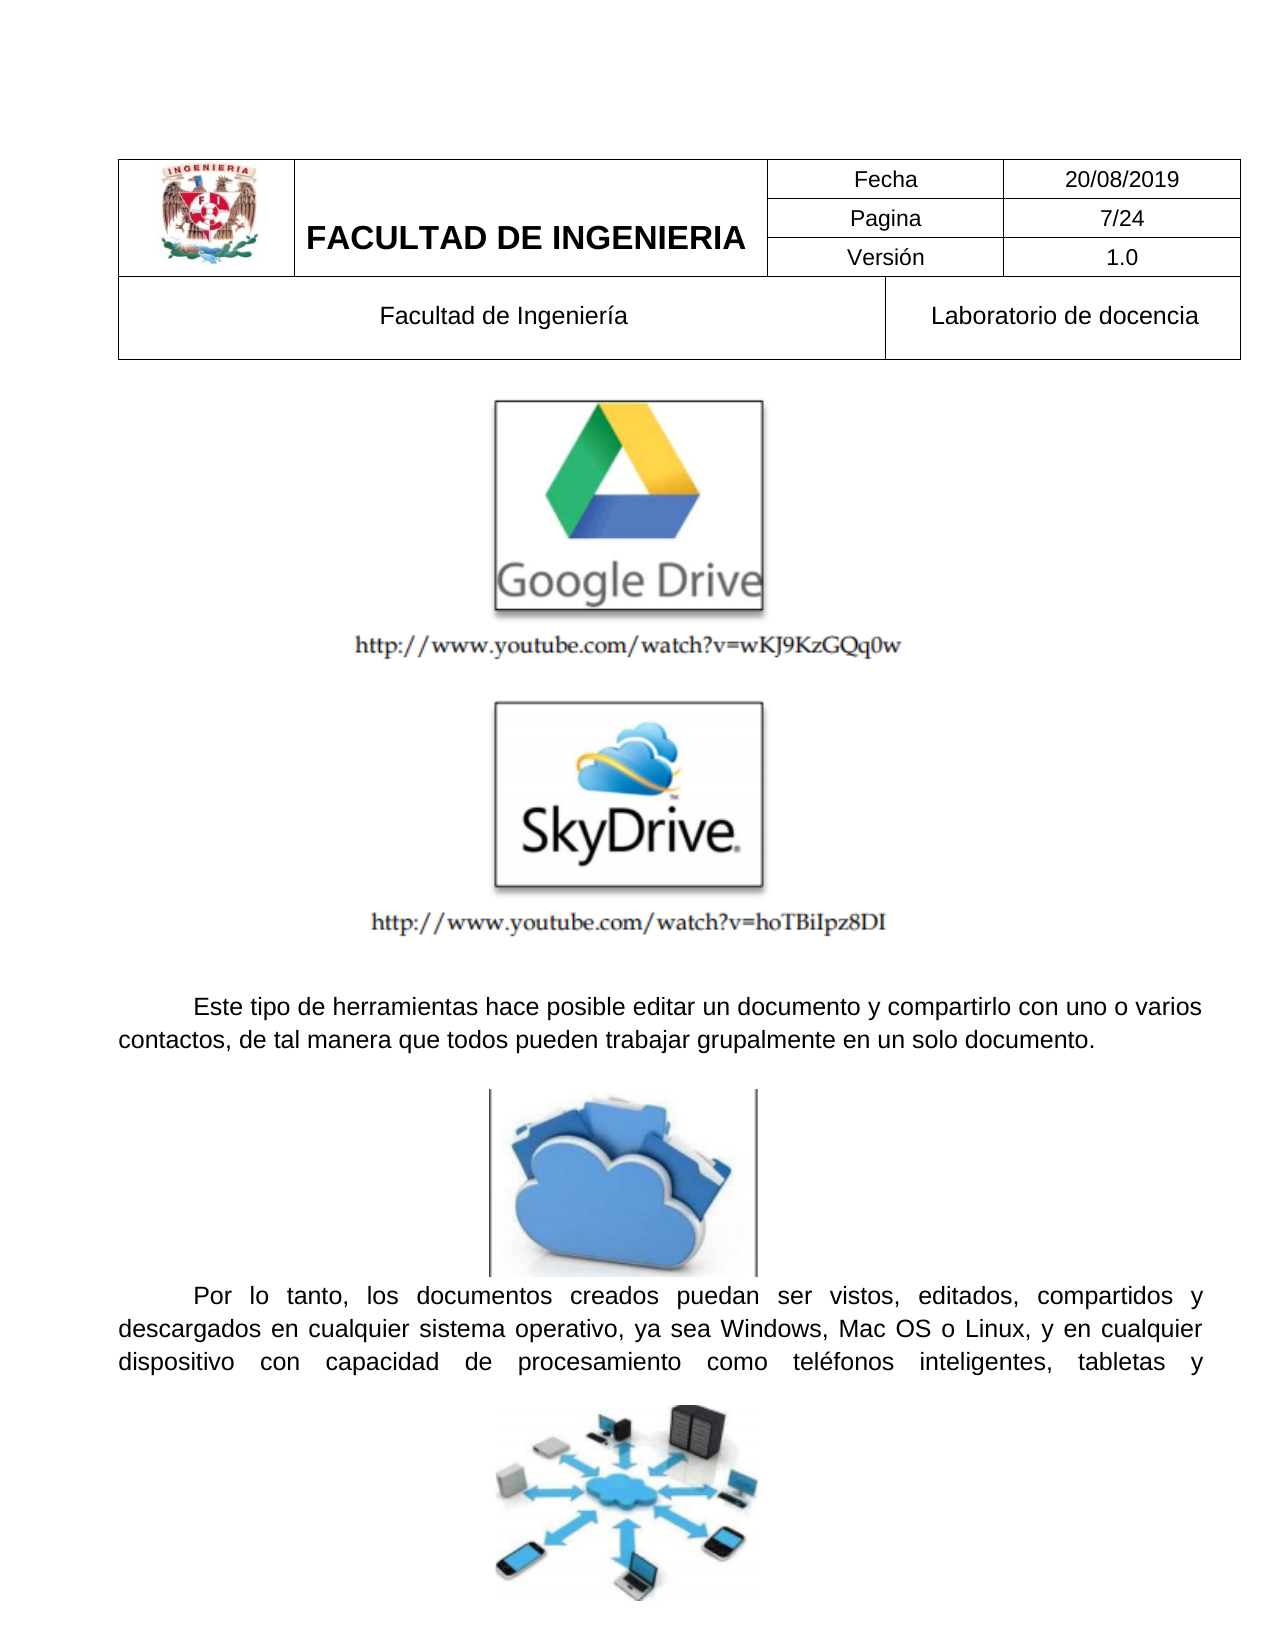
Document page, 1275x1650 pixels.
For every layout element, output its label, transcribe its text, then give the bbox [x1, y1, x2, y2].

table_cell 1.0 [1004, 238, 1240, 276]
text Por lo tanto, los documentos creados puedan ser vistos, editados, compartidos y descargados en cualquier sistema operativo, ya sea Windows, Mac OS o Linux, y en cualquier dispositivo con capacidad de procesamiento como teléfonos inteligentes, tabletas y [118, 1091, 1205, 1376]
table_cell 7/24 [1004, 199, 1240, 237]
table_cell Facultad de Ingeniería [119, 277, 885, 358]
text Este tipo de herramientas hace posible editar un documento y compartirlo con uno o varios contactos, de tal manera que todos pueden trabajar grupalmente en un solo documento. [118, 992, 1205, 1054]
table_header [119, 160, 294, 276]
table_cell Laboratorio de docencia [886, 277, 1240, 358]
table_header Fecha [768, 160, 1003, 198]
table_cell Versión [768, 238, 1003, 276]
table_header 20/08/2019 [1004, 160, 1240, 198]
table_header FACULTAD DE INGENIERIA [295, 160, 767, 276]
table_cell Pagina [768, 199, 1003, 237]
